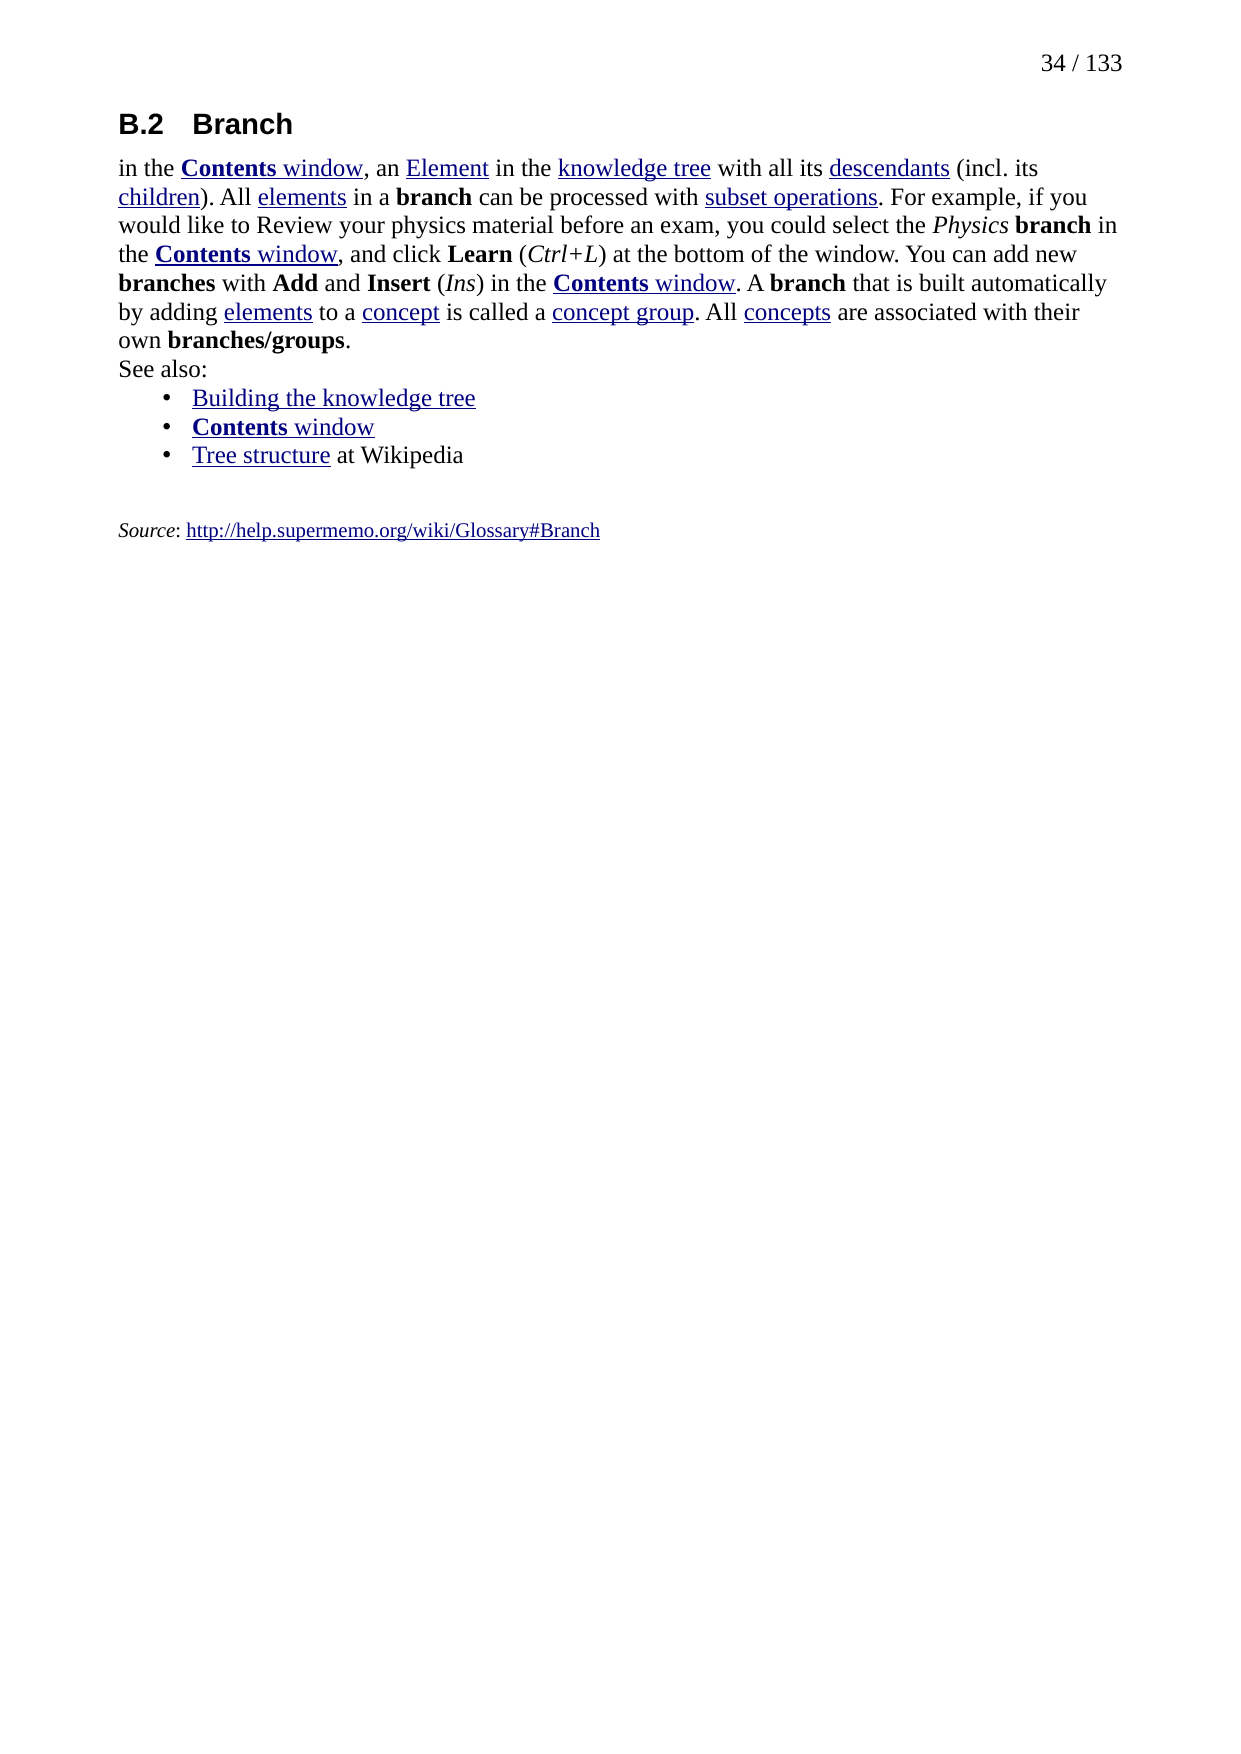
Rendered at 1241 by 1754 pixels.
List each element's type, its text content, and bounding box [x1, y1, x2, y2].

list Contents window [162, 412, 1122, 441]
text Source: http://help.supermemo.org/wiki/Glossary#Branch [118, 518, 1122, 542]
list Tree structure at Wikipedia [162, 441, 1122, 469]
text See also: [118, 354, 1122, 383]
list Building the knowledge tree [162, 383, 1122, 412]
subtitle Branch [118, 107, 1122, 141]
text in the Contents window, an Element in the knowledge tree with all its descendants (incl. its children). All elements in a branch can be processed with subset operations. For example, if you would like to Review your physics material before an exam, you could select the Physics branch in the Contents window, and click Learn (Ctrl+L) at the bottom of the window. You can add new branches with Add and Insert (Ins) in the Contents window. A branch that is built automatically by adding elements to a concept is called a concept group. All concepts are associated with their own branches/groups. [118, 153, 1122, 354]
